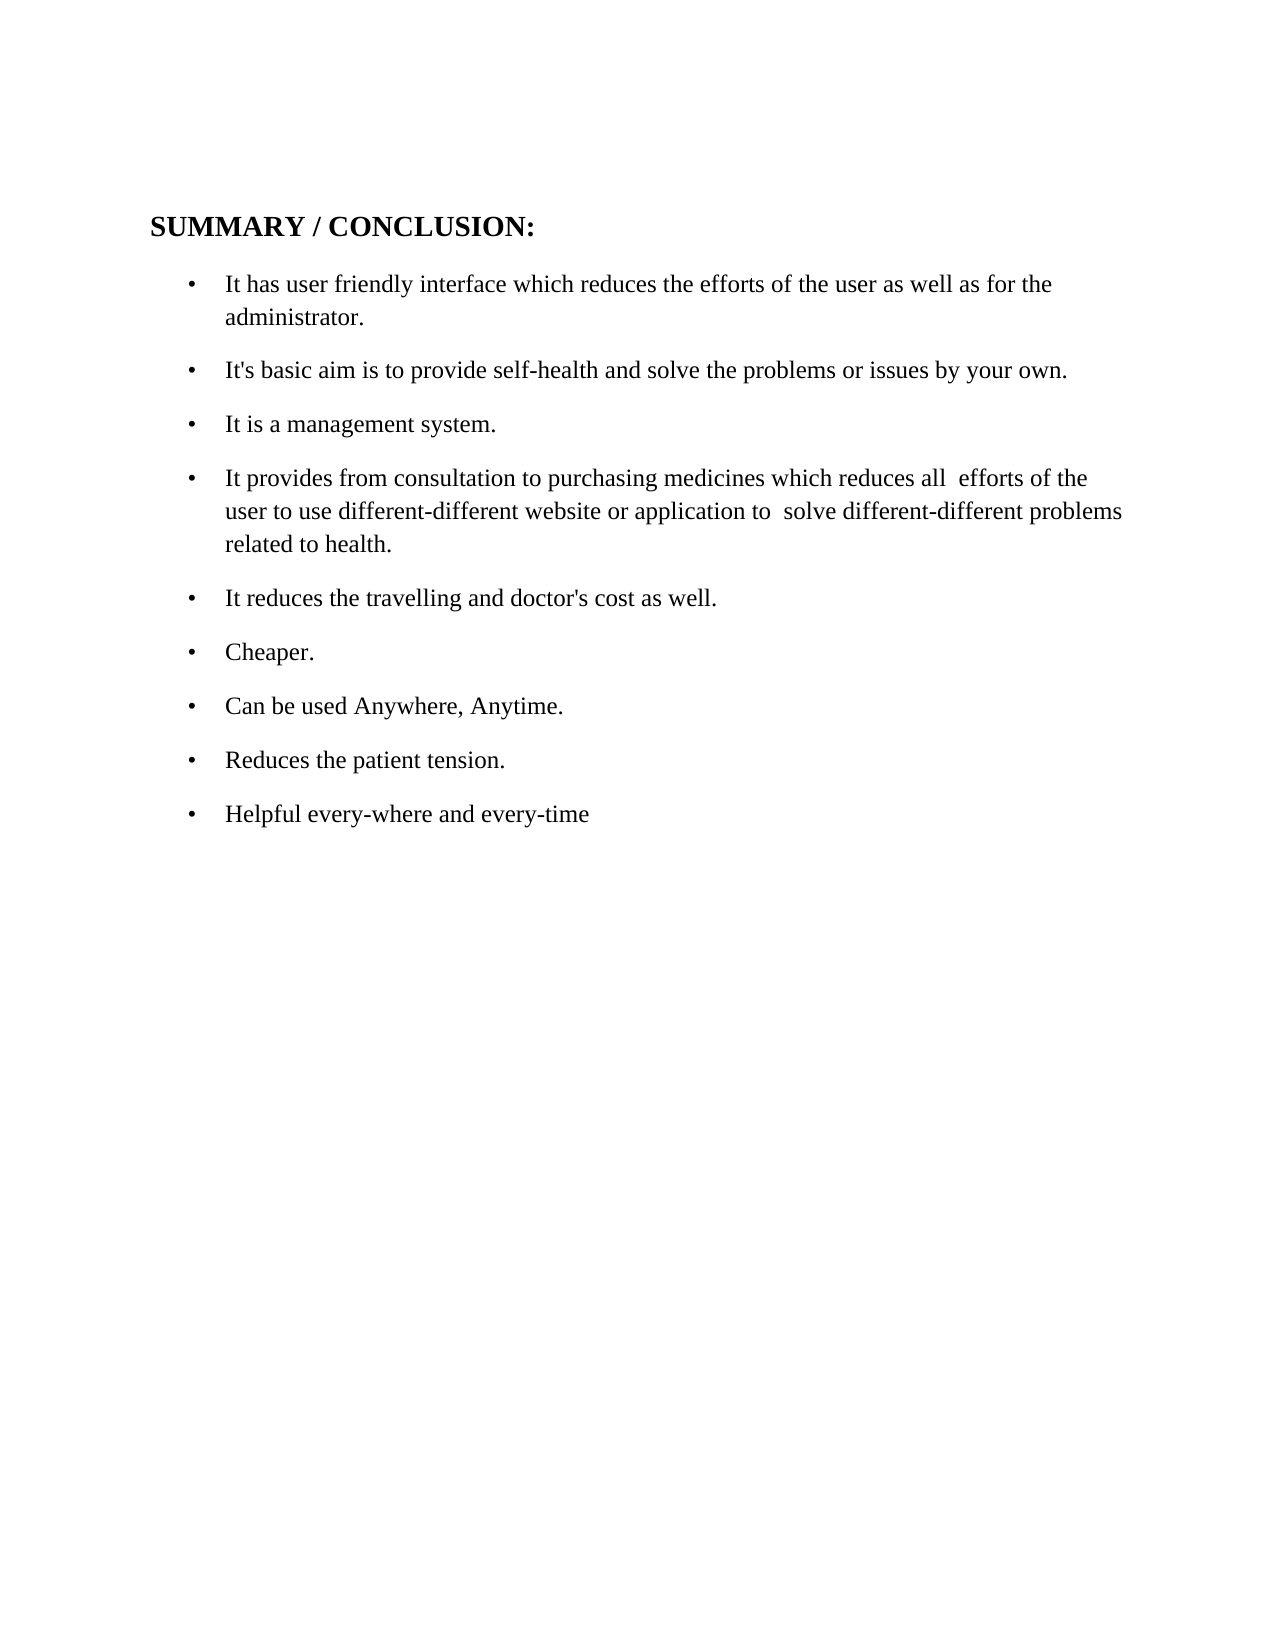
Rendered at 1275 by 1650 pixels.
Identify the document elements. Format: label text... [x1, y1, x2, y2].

list It has user friendly interface which reduces the efforts of the user as well as for the administrator. [187, 269, 1125, 331]
list Can be used Anywhere, Anytime. [187, 691, 1125, 720]
list It is a management system. [187, 409, 1125, 438]
list It reduces the travelling and doctor's cost as well. [187, 583, 1125, 612]
list It provides from consultation to purchasing medicines which reduces all efforts of the user to use different-different website or application to solve different-different problems related to health. [187, 463, 1125, 558]
list Reduces the patient tension. [187, 745, 1125, 773]
text SUMMARY / CONCLUSION: [150, 209, 1125, 243]
list It's basic aim is to provide self-health and solve the problems or issues by your own. [187, 356, 1125, 384]
list Cheaper. [187, 637, 1125, 666]
list Helpful every-where and every-time [187, 799, 1125, 827]
